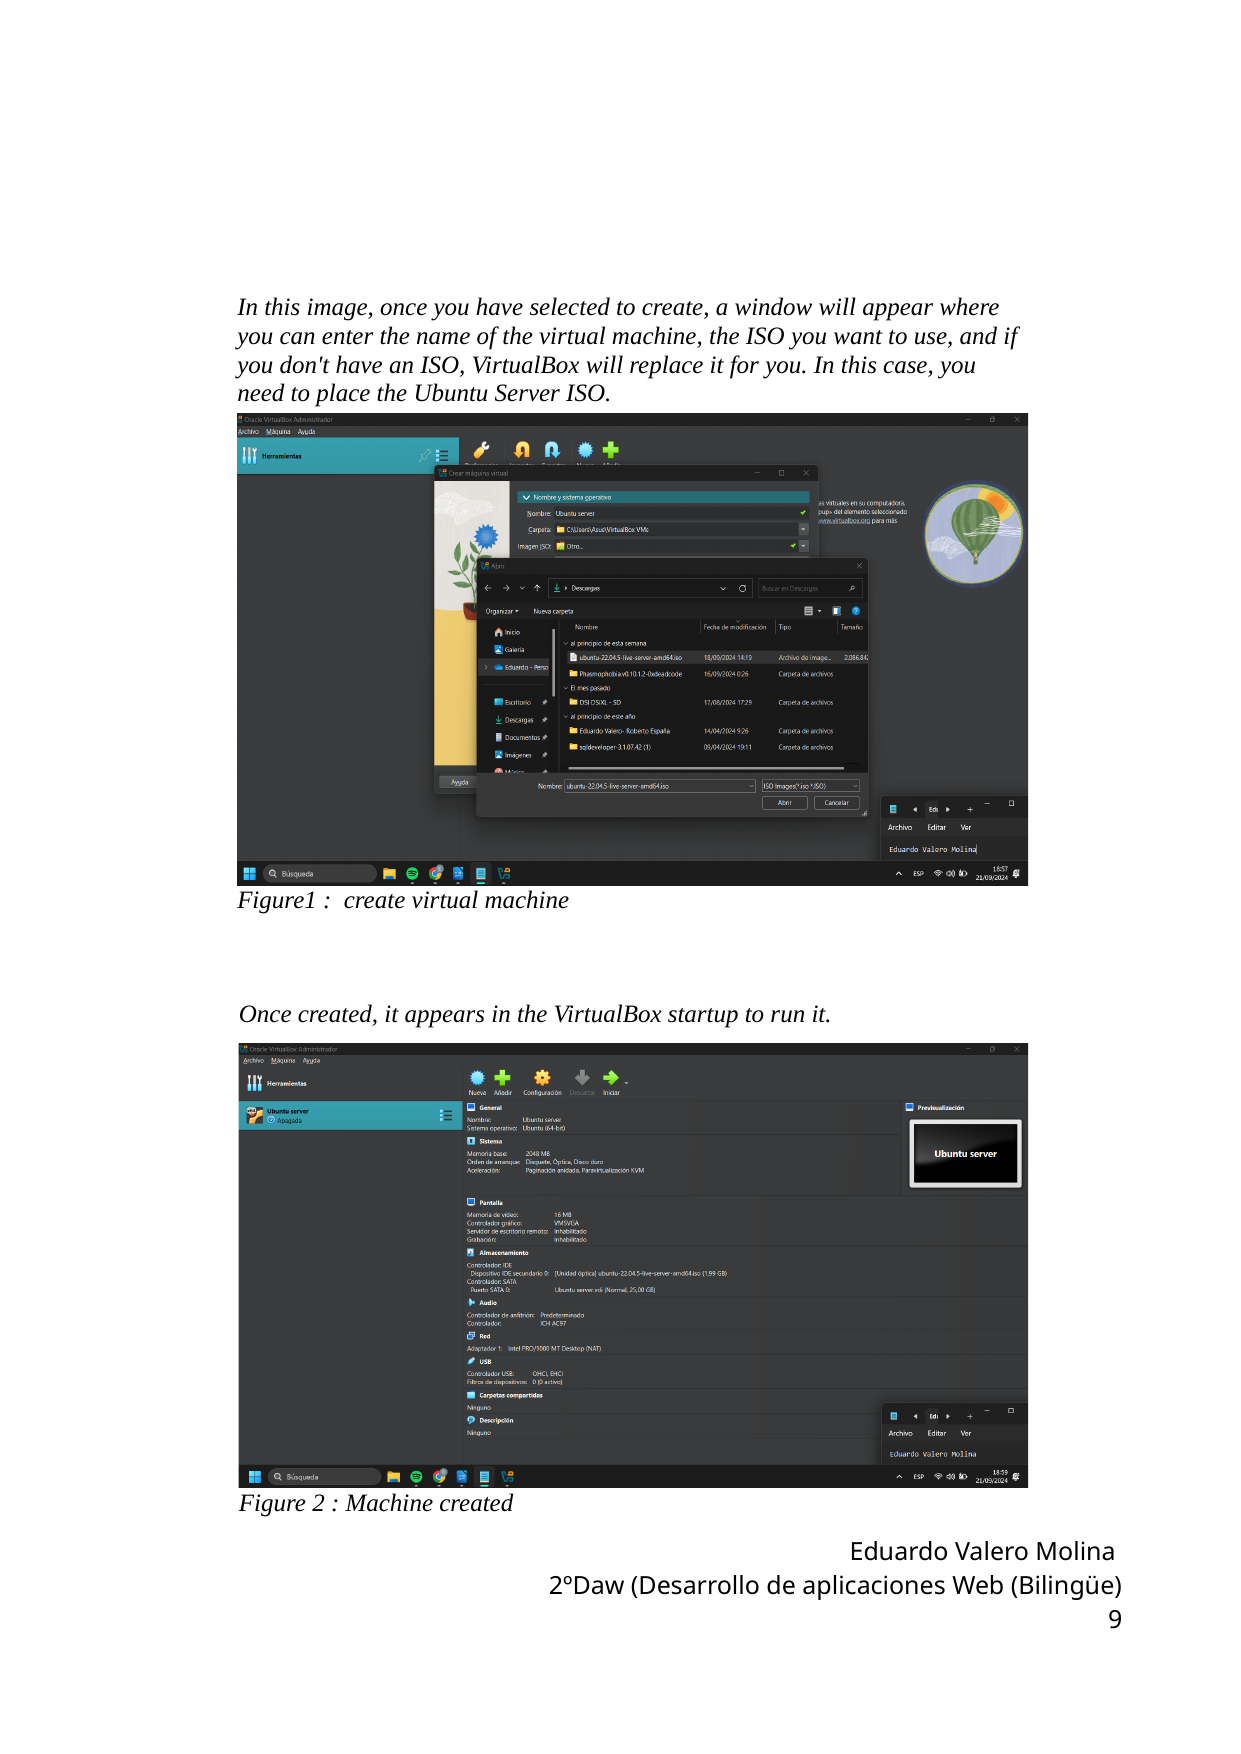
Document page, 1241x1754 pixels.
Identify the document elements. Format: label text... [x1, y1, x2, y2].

text In this image, once you have selected to create, a window will appear where you can enter the name of the virtual machine, the ISO you want to use, and if you don't have an ISO, VirtualBox will replace it for you. In this case, you need to place the Ubuntu Server ISO. [237, 292, 1028, 407]
picture [238, 1043, 1029, 1488]
text Figure 2 : Machine created [239, 1488, 1028, 1516]
text Figure1 : create virtual machine [237, 886, 1028, 914]
picture [237, 413, 1029, 886]
text Once created, it appears in the VirtualBox startup to run it. [239, 999, 1028, 1040]
